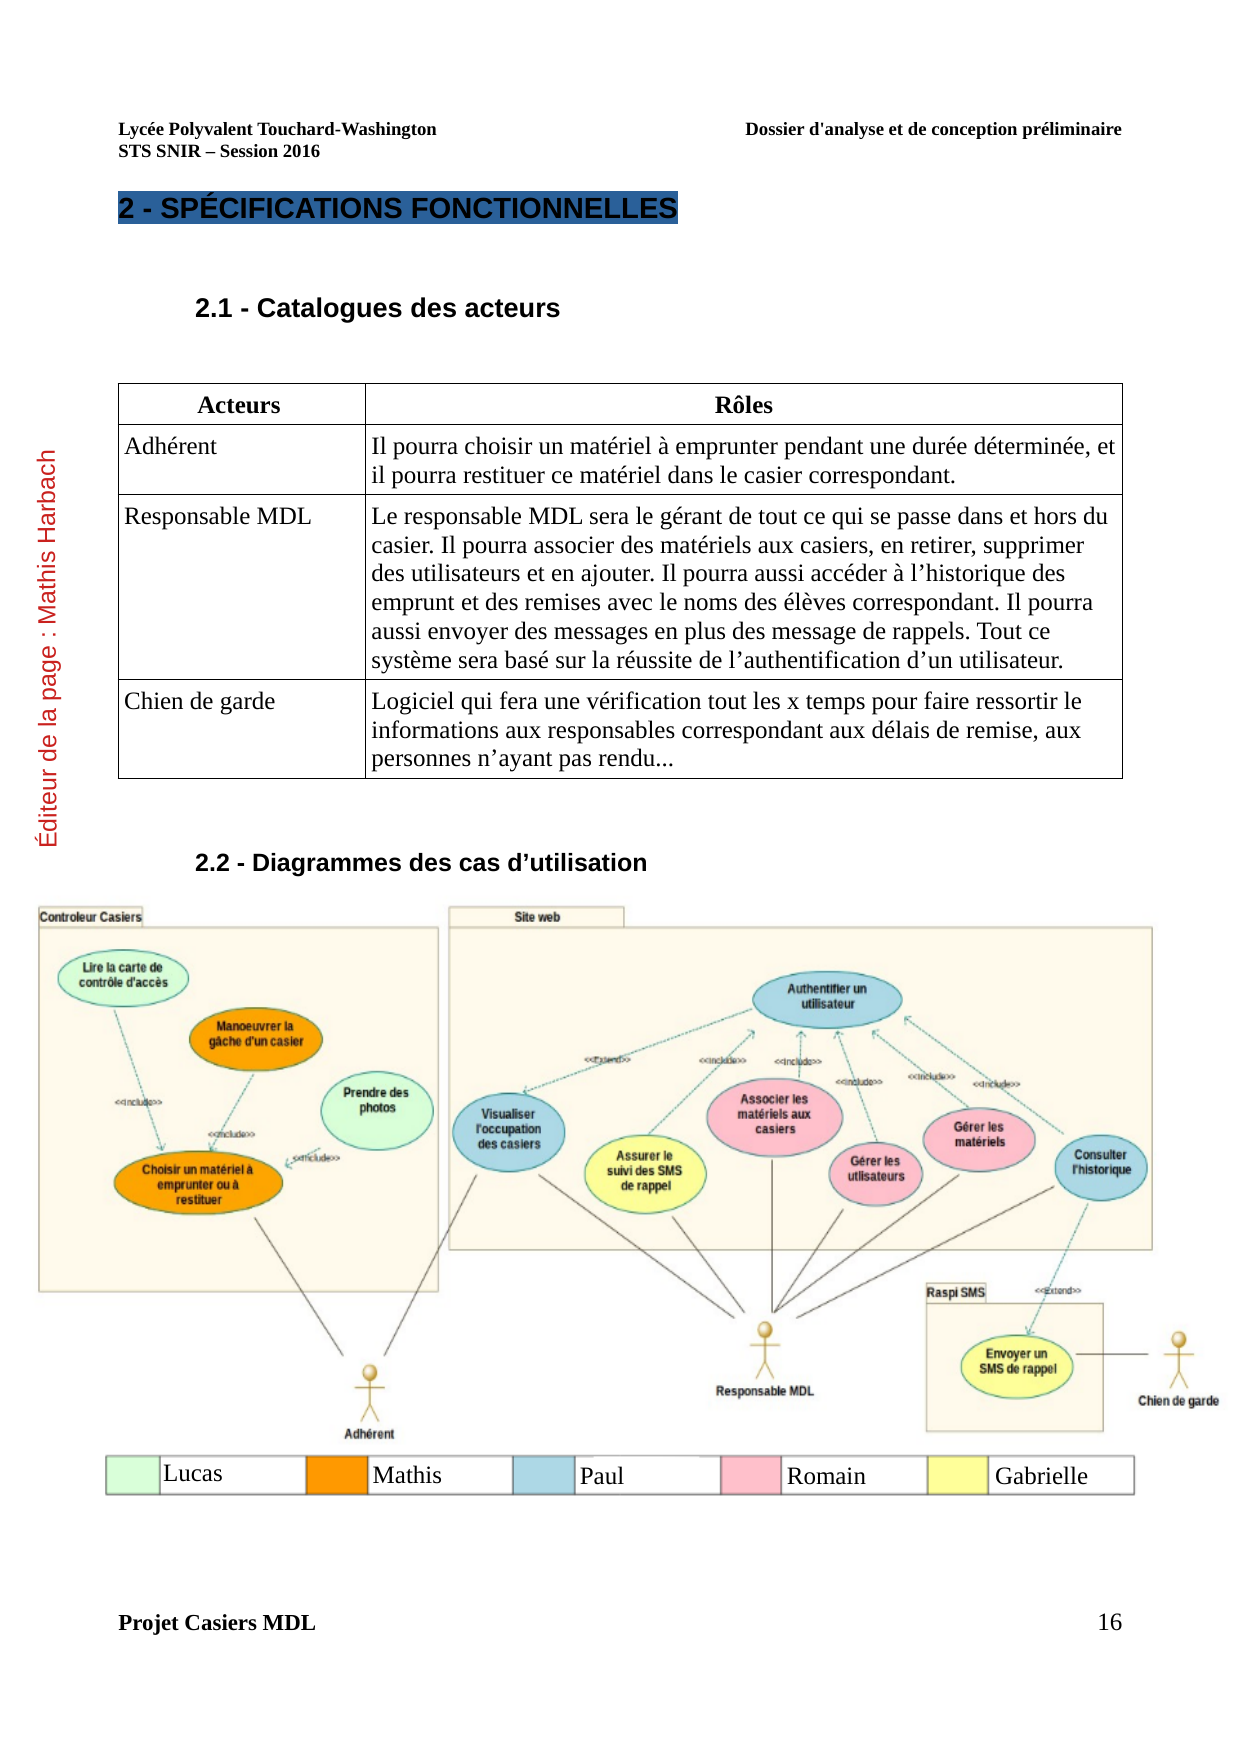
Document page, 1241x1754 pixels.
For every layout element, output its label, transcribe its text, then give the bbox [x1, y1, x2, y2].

subtitle 2.1 - Catalogues des acteurs [195, 292, 1122, 323]
table_header Acteurs [119, 384, 365, 424]
table_cell Logiciel qui fera une vérification tout les x temps pour faire ressortir le informations aux responsables correspondant aux délais de remise, aux personnes n’ayant pas rendu... [366, 680, 1122, 778]
table_cell Il pourra choisir un matériel à emprunter pendant une durée déterminée, et il pourra restituer ce matériel dans le casier correspondant. [366, 425, 1122, 494]
table_cell Responsable MDL [119, 495, 365, 679]
table_cell Adhérent [119, 425, 365, 494]
subtitle 2 - SPÉCIFICATIONS FONCTIONNELLES [118, 191, 1122, 224]
table_header Rôles [366, 384, 1122, 424]
table_cell Chien de garde [119, 680, 365, 778]
table_cell Le responsable MDL sera le gérant de tout ce qui se passe dans et hors du casier. Il pourra associer des matériels aux casiers, en retirer, supprimer des utilisateurs et en ajouter. Il pourra aussi accéder à l’historique des emprunt et des remises avec le noms des élèves correspondant. Il pourra aussi envoyer des messages en plus des message de rappels. Tout ce système sera basé sur la réussite de l’authentification d’un utilisateur. [366, 495, 1122, 679]
picture [32, 893, 1229, 1500]
subtitle 2.2 - Diagrammes des cas d’utilisation [195, 847, 1122, 876]
